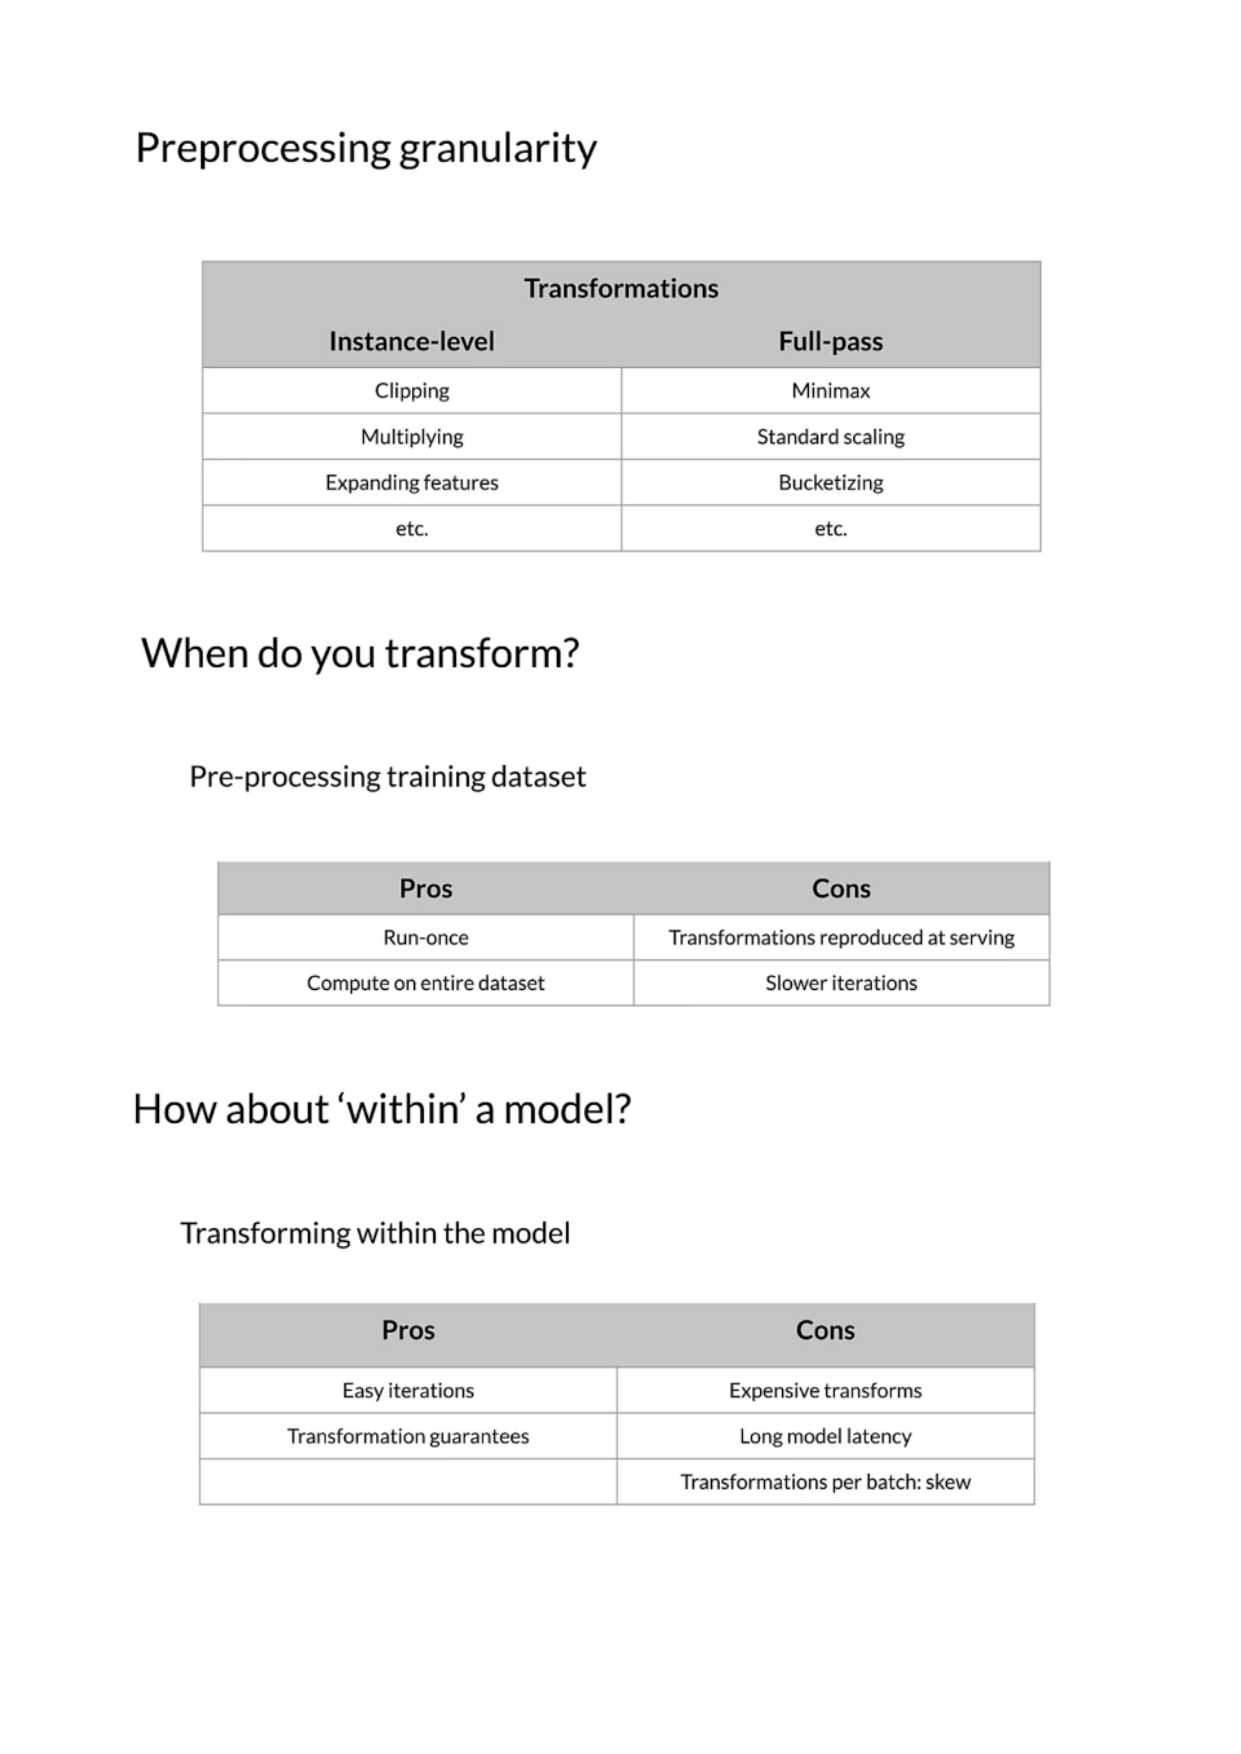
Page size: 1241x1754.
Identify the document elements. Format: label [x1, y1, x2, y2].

picture [118, 625, 1123, 1025]
picture [118, 1082, 1123, 1523]
picture [118, 118, 1123, 568]
